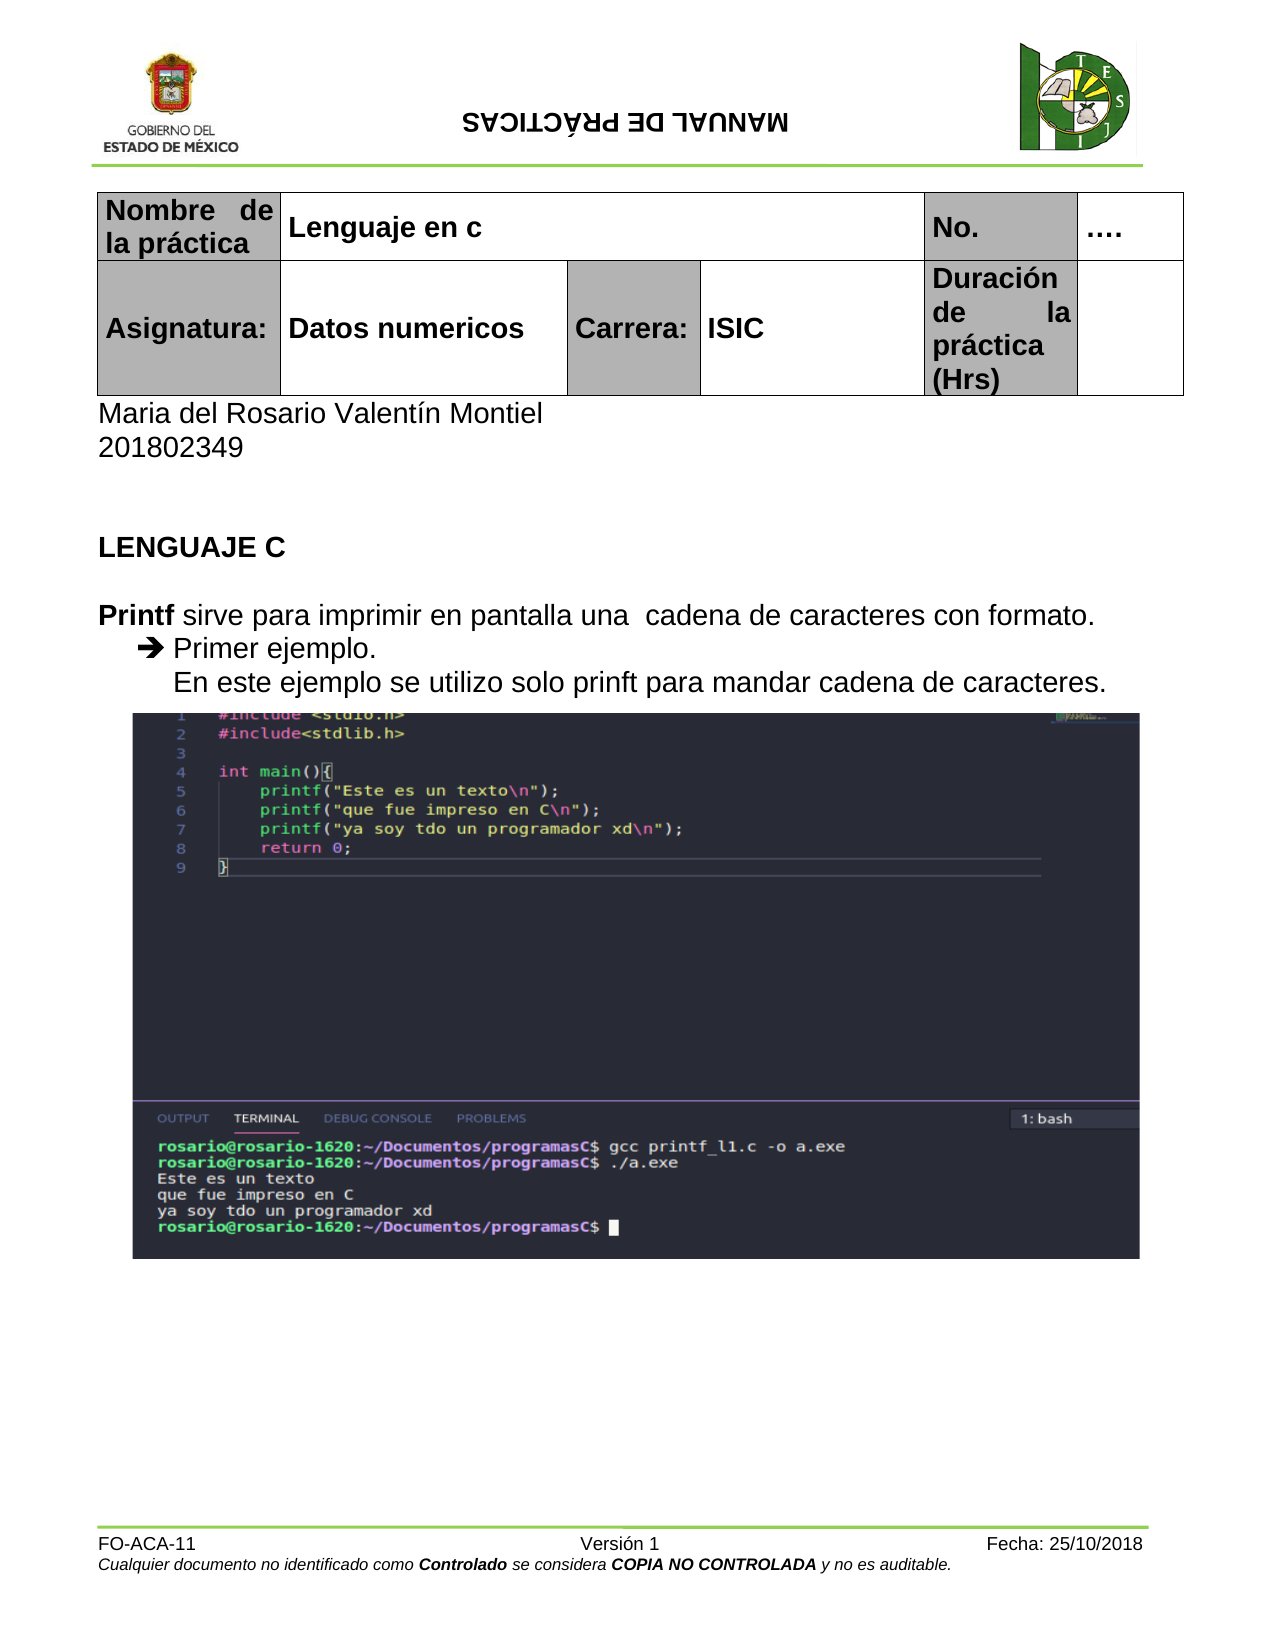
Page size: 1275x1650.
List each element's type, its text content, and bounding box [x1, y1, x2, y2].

table_cell ISIC [701, 261, 924, 395]
text LENGUAJE C [98, 531, 1183, 564]
picture [132, 713, 1140, 1259]
table_cell Asignatura: [98, 261, 280, 395]
table_header Lenguaje en c [281, 193, 924, 260]
table_cell [1078, 261, 1183, 395]
picture [95, 42, 241, 161]
list Primer ejemplo. [135, 631, 1183, 665]
table_header …. [1078, 193, 1183, 260]
table_header No. [925, 193, 1077, 260]
table_cell Carrera: [568, 261, 700, 395]
table_cell Datos numericos [281, 261, 567, 395]
text Printf sirve para imprimir en pantalla una cadena de caracteres con formato. [98, 598, 1183, 631]
text 201802349 [98, 430, 1183, 463]
table_header Nombre de la práctica [98, 193, 280, 260]
text Maria del Rosario Valentín Montiel [98, 396, 1183, 430]
list En este ejemplo se utilizo solo prinft para mandar cadena de caracteres. [135, 665, 1183, 698]
picture [1018, 41, 1137, 157]
table_cell Duración de la práctica (Hrs) [925, 261, 1077, 395]
